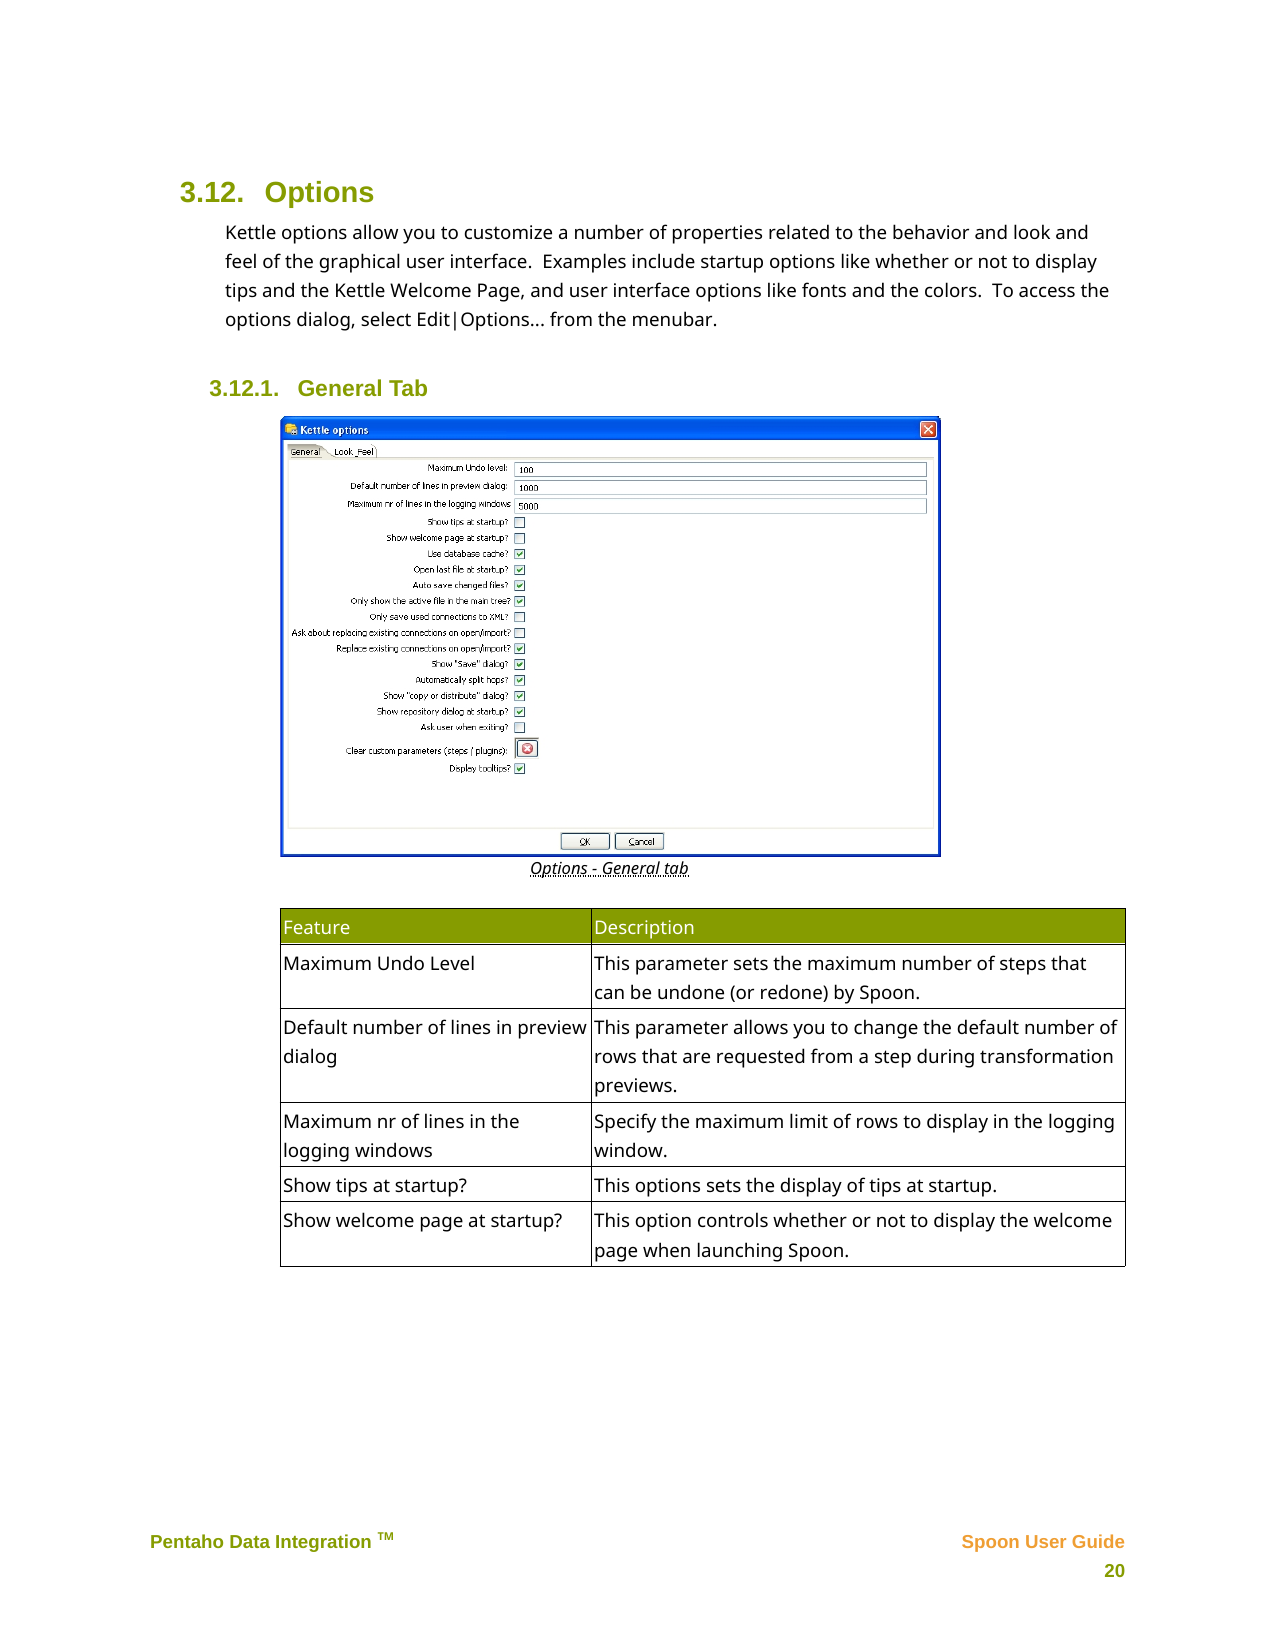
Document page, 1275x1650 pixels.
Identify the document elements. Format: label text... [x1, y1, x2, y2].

text Options - General tab [279, 416, 941, 879]
picture [280, 416, 941, 857]
table_cell Maximum nr of lines in the logging windows [281, 1103, 591, 1166]
table_cell This option controls whether or not to display the welcome page when launching Spoon. [592, 1202, 1125, 1266]
table_cell This parameter allows you to change the default number of rows that are requested from a step during transformation previews. [592, 1009, 1125, 1102]
table_header Feature [281, 909, 591, 943]
table_header Description [592, 909, 1125, 943]
subtitle Options [179, 175, 1125, 210]
table_cell This parameter sets the maximum number of steps that can be undone (or redone) by Spoon. [592, 945, 1125, 1008]
table_cell This options sets the display of tips at startup. [592, 1167, 1125, 1201]
table_cell Show welcome page at startup? [281, 1202, 591, 1266]
text Kettle options allow you to customize a number of properties related to the behavior and look and feel of the graphical user interface. Examples include startup options like whether or not to display tips and the Kettle Welcome Page, and user interface options like fonts and the colors. To access the options dialog, select Edit|Options... from the menubar. [225, 216, 1125, 333]
table_cell Maximum Undo Level [281, 945, 591, 1008]
subtitle General Tab [209, 369, 1125, 404]
table_cell Show tips at startup? [281, 1167, 591, 1201]
table_cell Default number of lines in preview dialog [281, 1009, 591, 1102]
table_cell Specify the maximum limit of rows to display in the logging window. [592, 1103, 1125, 1166]
